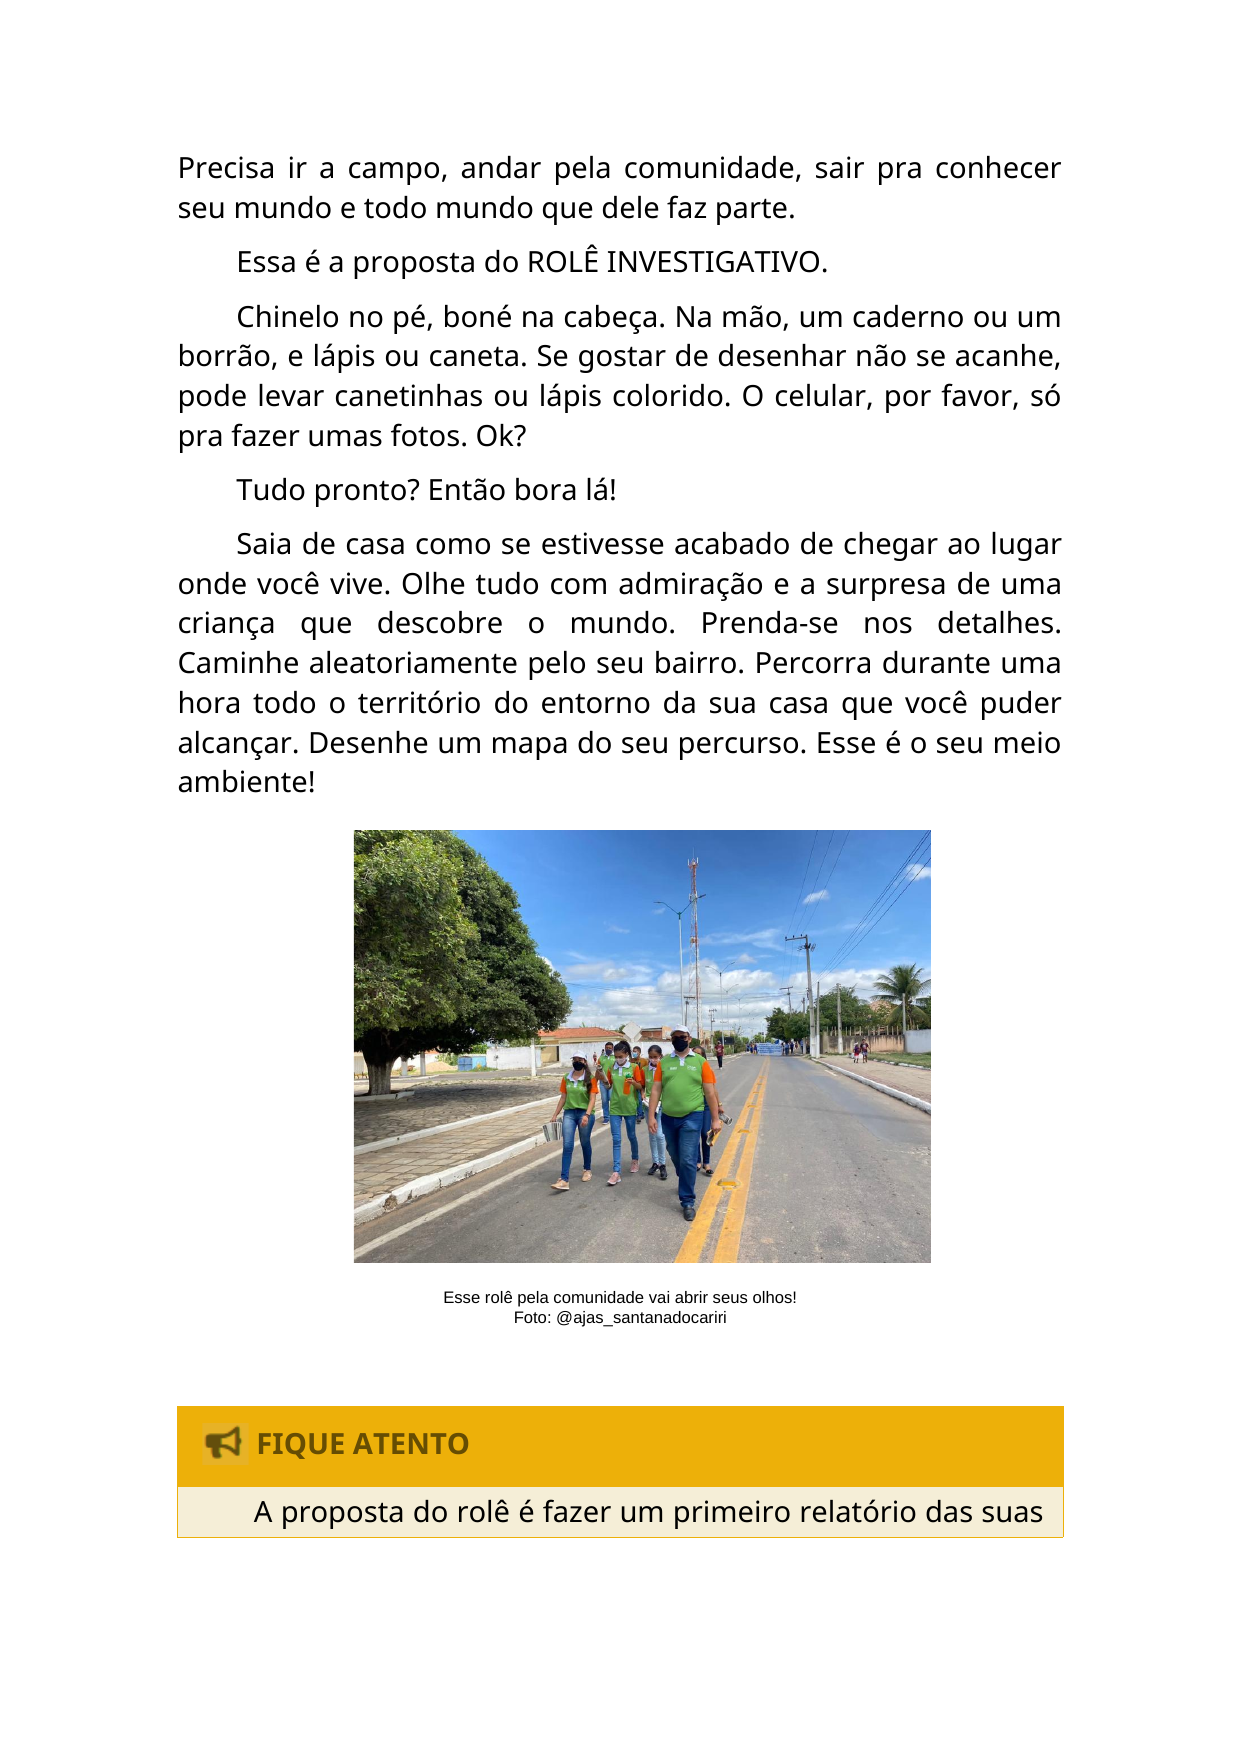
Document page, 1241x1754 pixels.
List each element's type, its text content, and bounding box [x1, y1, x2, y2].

picture [202, 1423, 249, 1465]
text Foto: @ajas_santanadocariri [177, 1307, 1063, 1327]
picture [353, 830, 931, 1263]
text Essa é a proposta do ROLÊ INVESTIGATIVO. [177, 242, 1063, 281]
text Esse rolê pela comunidade vai abrir seus olhos! [177, 1288, 1063, 1307]
text Chinelo no pé, boné na cabeça. Na mão, um caderno ou um borrão, e lápis ou caneta. Se gostar de desenhar não se acanhe, pode levar canetinhas ou lápis colorido. O celular, por favor, só pra fazer umas fotos. Ok? [177, 296, 1063, 454]
table_cell A proposta do rolê é fazer um primeiro relatório das suas [178, 1487, 1063, 1537]
text Tudo pronto? Então bora lá! [177, 469, 1063, 509]
text Saia de casa como se estivesse acabado de chegar ao lugar onde você vive. Olhe tudo com admiração e a surpresa de uma criança que descobre o mundo. Prenda-se nos detalhes. Caminhe aleatoriamente pelo seu bairro. Percorra durante uma hora todo o território do entorno da sua casa que você puder alcançar. Desenhe um mapa do seu percurso. Esse é o seu meio ambiente! [177, 523, 1063, 801]
text Precisa ir a campo, andar pela comunidade, sair pra conhecer seu mundo e todo mundo que dele faz parte. [177, 148, 1063, 227]
table_header FIQUE ATENTO [178, 1407, 1063, 1486]
